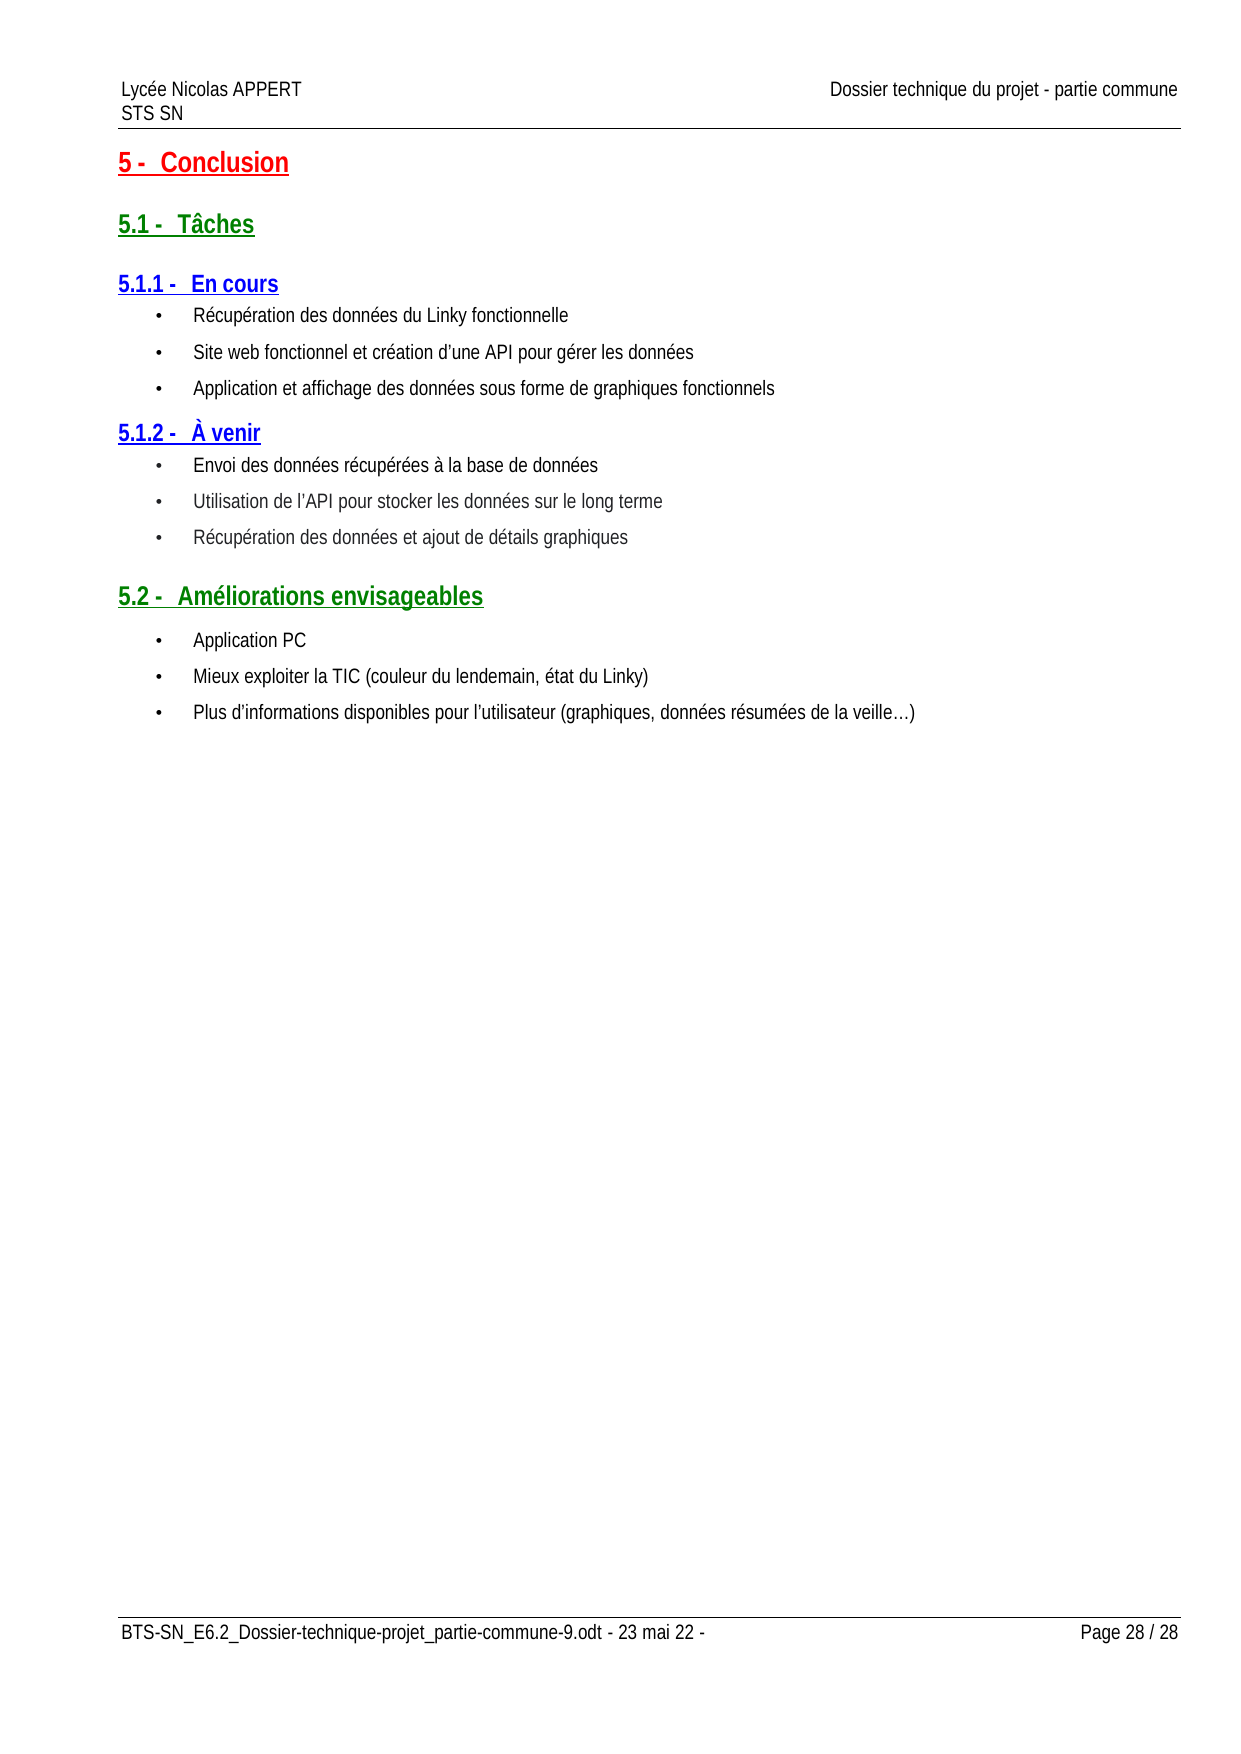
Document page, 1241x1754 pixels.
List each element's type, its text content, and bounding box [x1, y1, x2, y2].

subtitle En cours [118, 268, 1181, 297]
list Récupération des données du Linky fonctionnelle [156, 303, 1181, 327]
list Utilisation de l’API pour stocker les données sur le long terme [156, 489, 1181, 513]
list Mieux exploiter la TIC (couleur du lendemain, état du Linky) [156, 664, 1181, 688]
list Plus d’informations disponibles pour l’utilisateur (graphiques, données résumées de la veille…) [156, 700, 1181, 724]
subtitle Tâches [118, 208, 1181, 239]
list Envoi des données récupérées à la base de données [156, 453, 1181, 477]
list Récupération des données et ajout de détails graphiques [156, 525, 1181, 549]
subtitle Conclusion [118, 145, 1181, 178]
list Application et affichage des données sous forme de graphiques fonctionnels [156, 376, 1181, 400]
subtitle À venir [118, 418, 1181, 447]
list Site web fonctionnel et création d’une API pour gérer les données [156, 340, 1181, 364]
subtitle Améliorations envisageables [118, 579, 1181, 610]
list Application PC [156, 628, 1181, 652]
